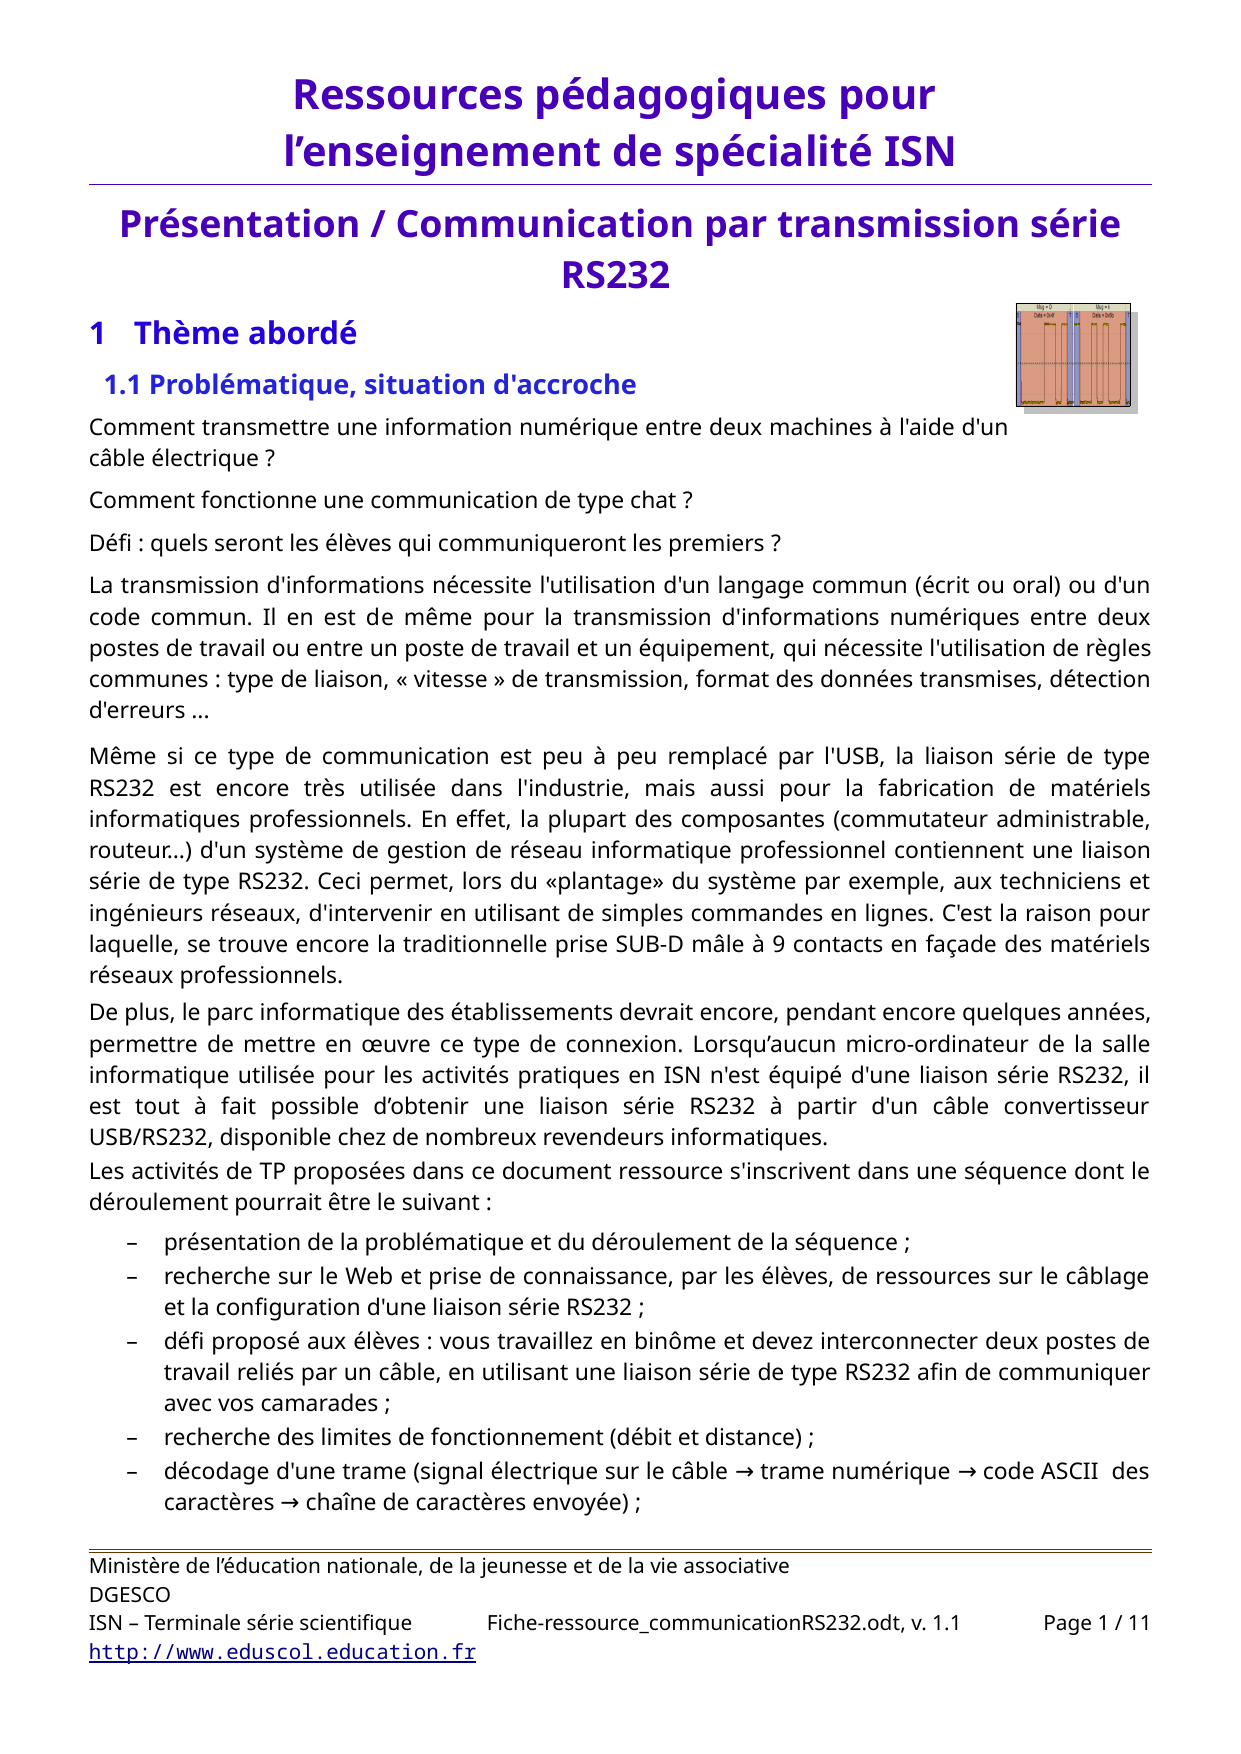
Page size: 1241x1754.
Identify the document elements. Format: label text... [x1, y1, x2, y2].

picture [1017, 304, 1130, 406]
text Les activités de TP proposées dans ce document ressource s'inscrivent dans une séquence dont le déroulement pourrait être le suivant : [88, 1155, 1152, 1217]
list présentation de la problématique et du déroulement de la séquence ; [126, 1226, 1152, 1257]
text Comment fonctionne une communication de type chat ? [88, 484, 1152, 516]
subtitle Problématique, situation d'accroche [103, 365, 1015, 402]
list défi proposé aux élèves : vous travaillez en binôme et devez interconnecter deux postes de travail reliés par un câble, en utilisant une liaison série de type RS232 afin de communiquer avec vos camarades ; [126, 1325, 1152, 1418]
text Défi : quels seront les élèves qui communiqueront les premiers ? [88, 527, 1152, 558]
text De plus, le parc informatique des établissements devrait encore, pendant encore quelques années, permettre de mettre en œuvre ce type de connexion. Lorsqu’aucun micro-ordinateur de la salle informatique utilisée pour les activités pratiques en ISN n'est équipé d'une liaison série RS232, il est tout à fait possible d’obtenir une liaison série RS232 à partir d'un câble convertisseur USB/RS232, disponible chez de nombreux revendeurs informatiques. [88, 996, 1152, 1152]
title Ressources pédagogiques pour l’enseignement de spécialité ISN [88, 59, 1152, 184]
list recherche des limites de fonctionnement (débit et distance) ; [126, 1421, 1152, 1452]
list recherche sur le Web et prise de connaissance, par les élèves, de ressources sur le câblage et la confi­guration d'une liaison série RS232 ; [126, 1260, 1152, 1322]
subtitle [1131, 311, 1152, 353]
subtitle Thème abordé [88, 311, 1015, 353]
text La transmission d'informations nécessite l'utilisation d'un langage commun (écrit ou oral) ou d'un code commun. Il en est de même pour la transmission d'informations numériques entre deux postes de travail ou entre un poste de travail et un équipement, qui nécessite l'utilisation de règles communes : type de liaison, « vi­tesse » de transmission, format des données transmises, détection d'erreurs ... [88, 569, 1152, 726]
text Comment transmettre une information numérique entre deux machines à l'aide d'un câble électrique ? [88, 411, 1152, 473]
text Même si ce type de communication est peu à peu remplacé par l'USB, la liaison série de type RS232 est encore très utilisée dans l'industrie, mais aussi pour la fabrication de matériels informatiques professionnels. En effet, la plupart des composantes (commutateur administrable, routeur…) d'un système de gestion de réseau informatique professionnel contiennent une liaison série de type RS232. Ceci permet, lors du «plantage» du système par exemple, aux techniciens et ingénieurs réseaux, d'intervenir en utilisant de simples commandes en lignes. C'est la raison pour laquelle, se trouve encore la traditionnelle prise SUB-D mâle à 9 contacts en façade des matériels réseaux professionnels. [88, 740, 1152, 990]
text Présentation / Communication par transmission série RS232 [88, 197, 1152, 299]
list décodage d'une trame (signal électrique sur le câble → trame numérique → code ASCII des caractères → chaîne de caractères envoyée) ; [126, 1454, 1152, 1517]
